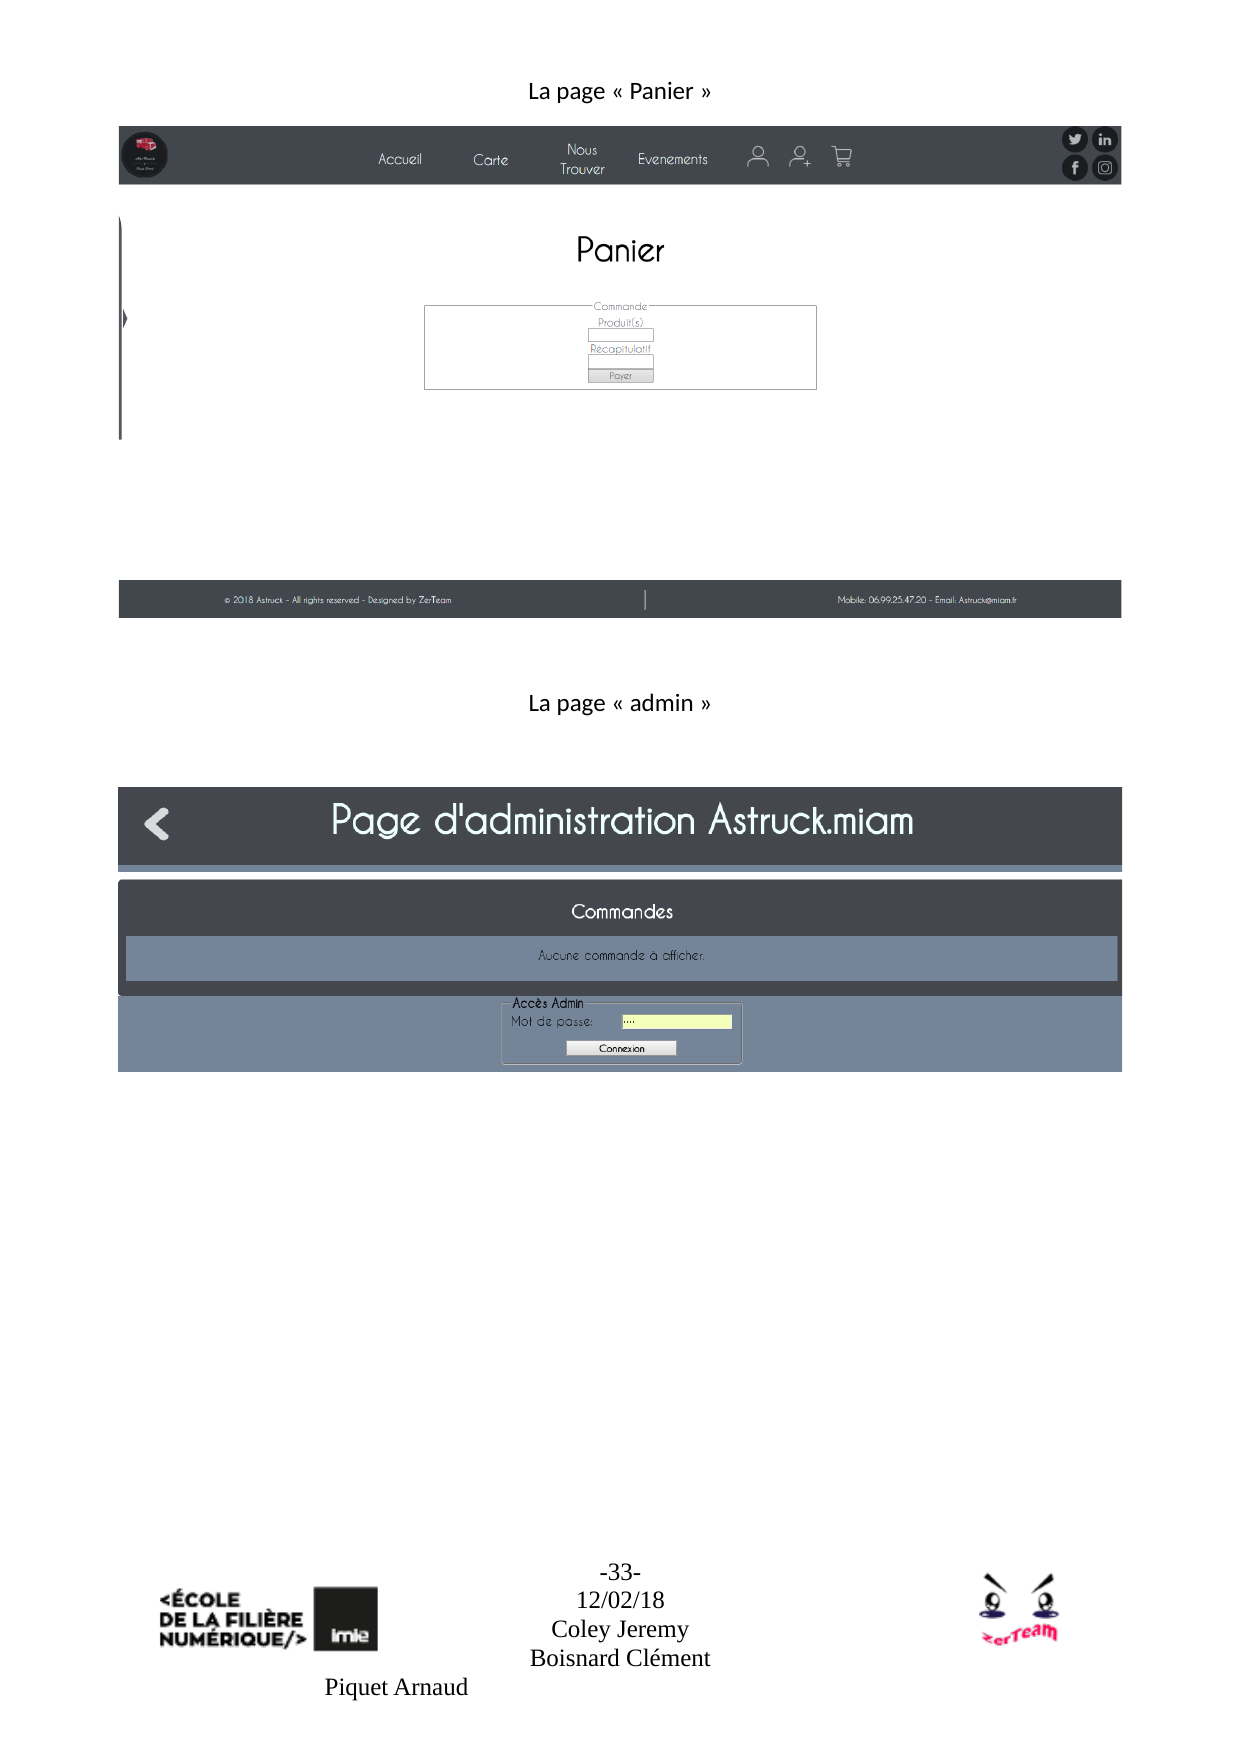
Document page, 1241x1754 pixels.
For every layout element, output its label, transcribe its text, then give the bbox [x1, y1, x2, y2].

text La page « Panier » [118, 75, 1122, 106]
text La page « admin » [118, 687, 1122, 717]
